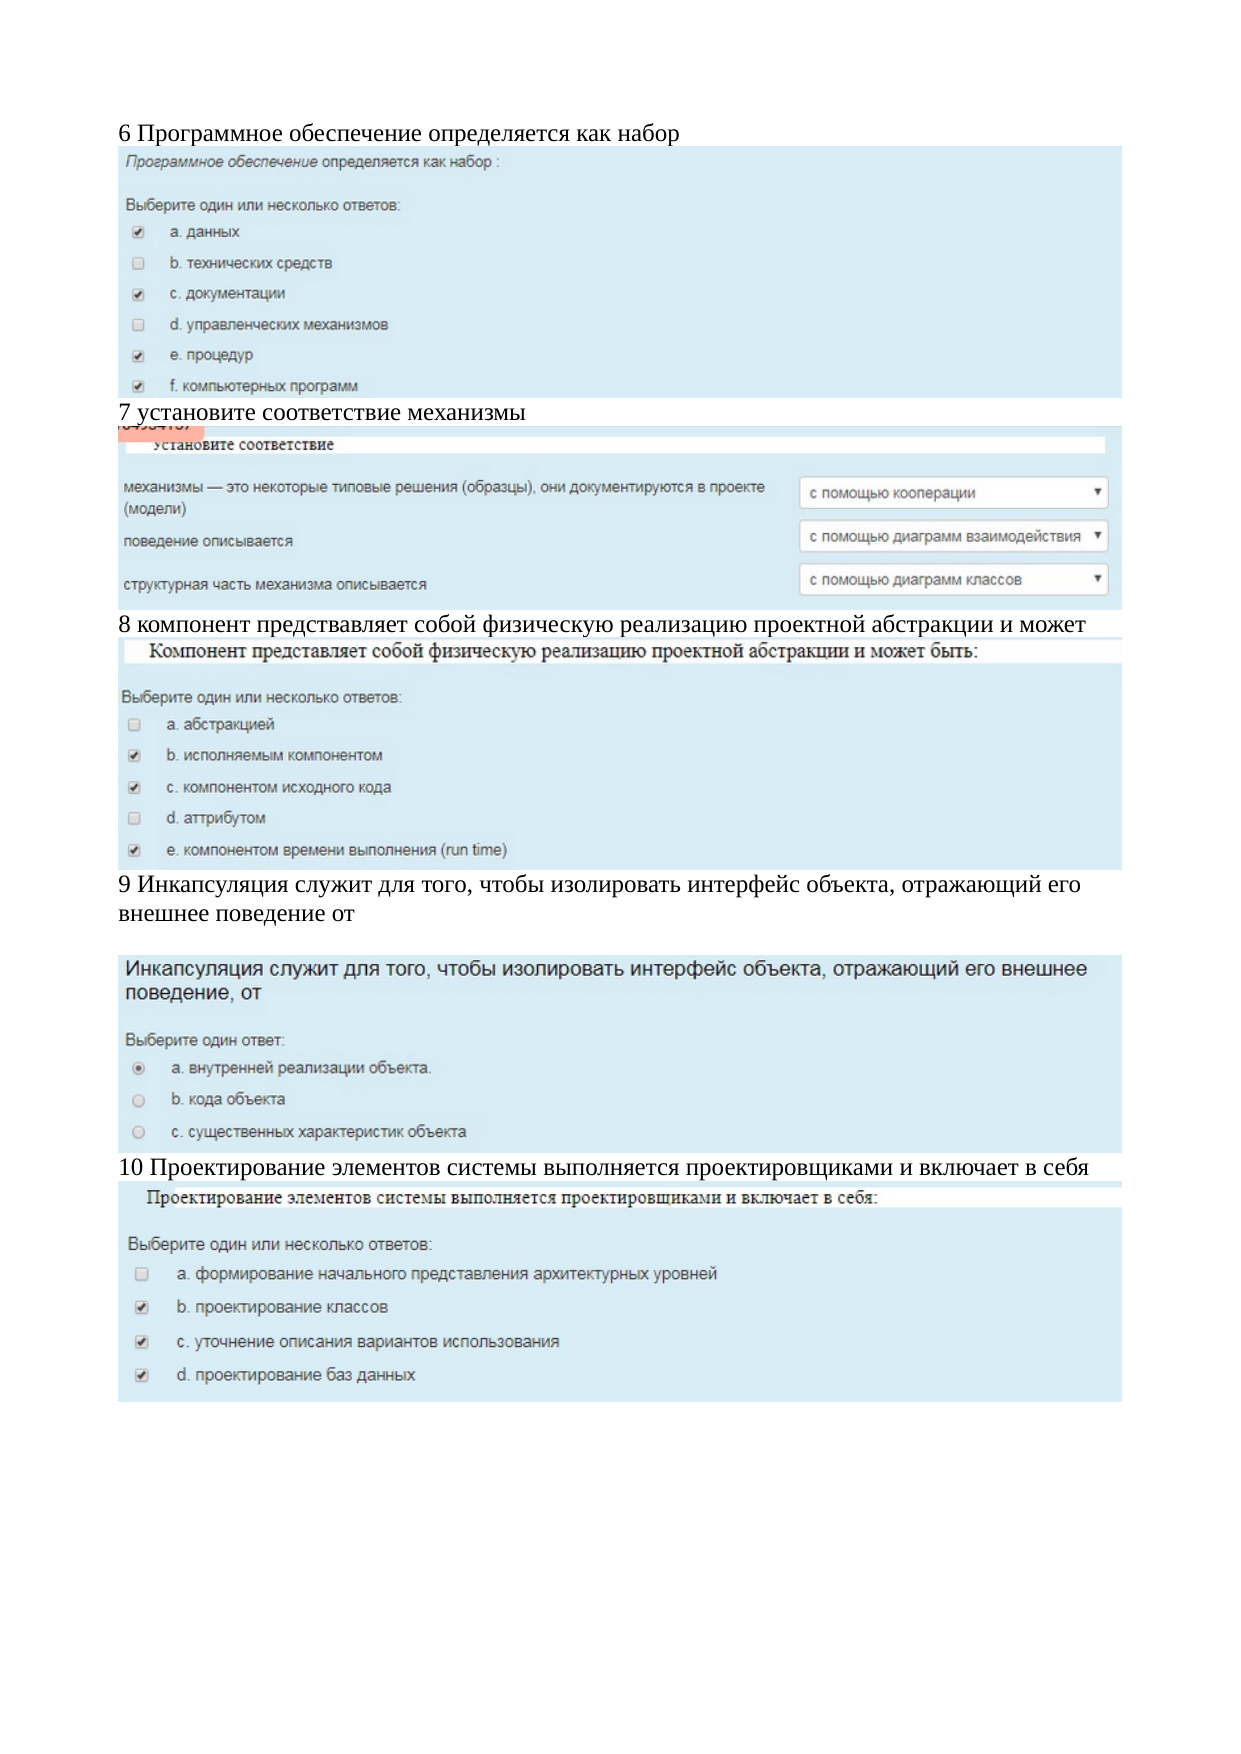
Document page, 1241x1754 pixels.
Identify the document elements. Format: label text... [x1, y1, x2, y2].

text 6 Программное обеспечение определяется как набор [118, 118, 1122, 146]
picture [118, 1181, 1123, 1402]
text 9 Инкапсуляция служит для того, чтобы изолировать интерфейс объекта, отражающий его внешнее поведение от [118, 870, 1122, 927]
text 10 Проектирование элементов системы выполняется проектировщиками и включает в себя [118, 1153, 1122, 1181]
text 7 установите соответствие механизмы [118, 398, 1122, 426]
picture [118, 955, 1123, 1153]
picture [118, 146, 1123, 398]
picture [118, 637, 1123, 870]
text 8 компонент предствавляет собой физическую реализацию проектной абстракции и может [118, 610, 1122, 637]
picture [118, 426, 1123, 610]
